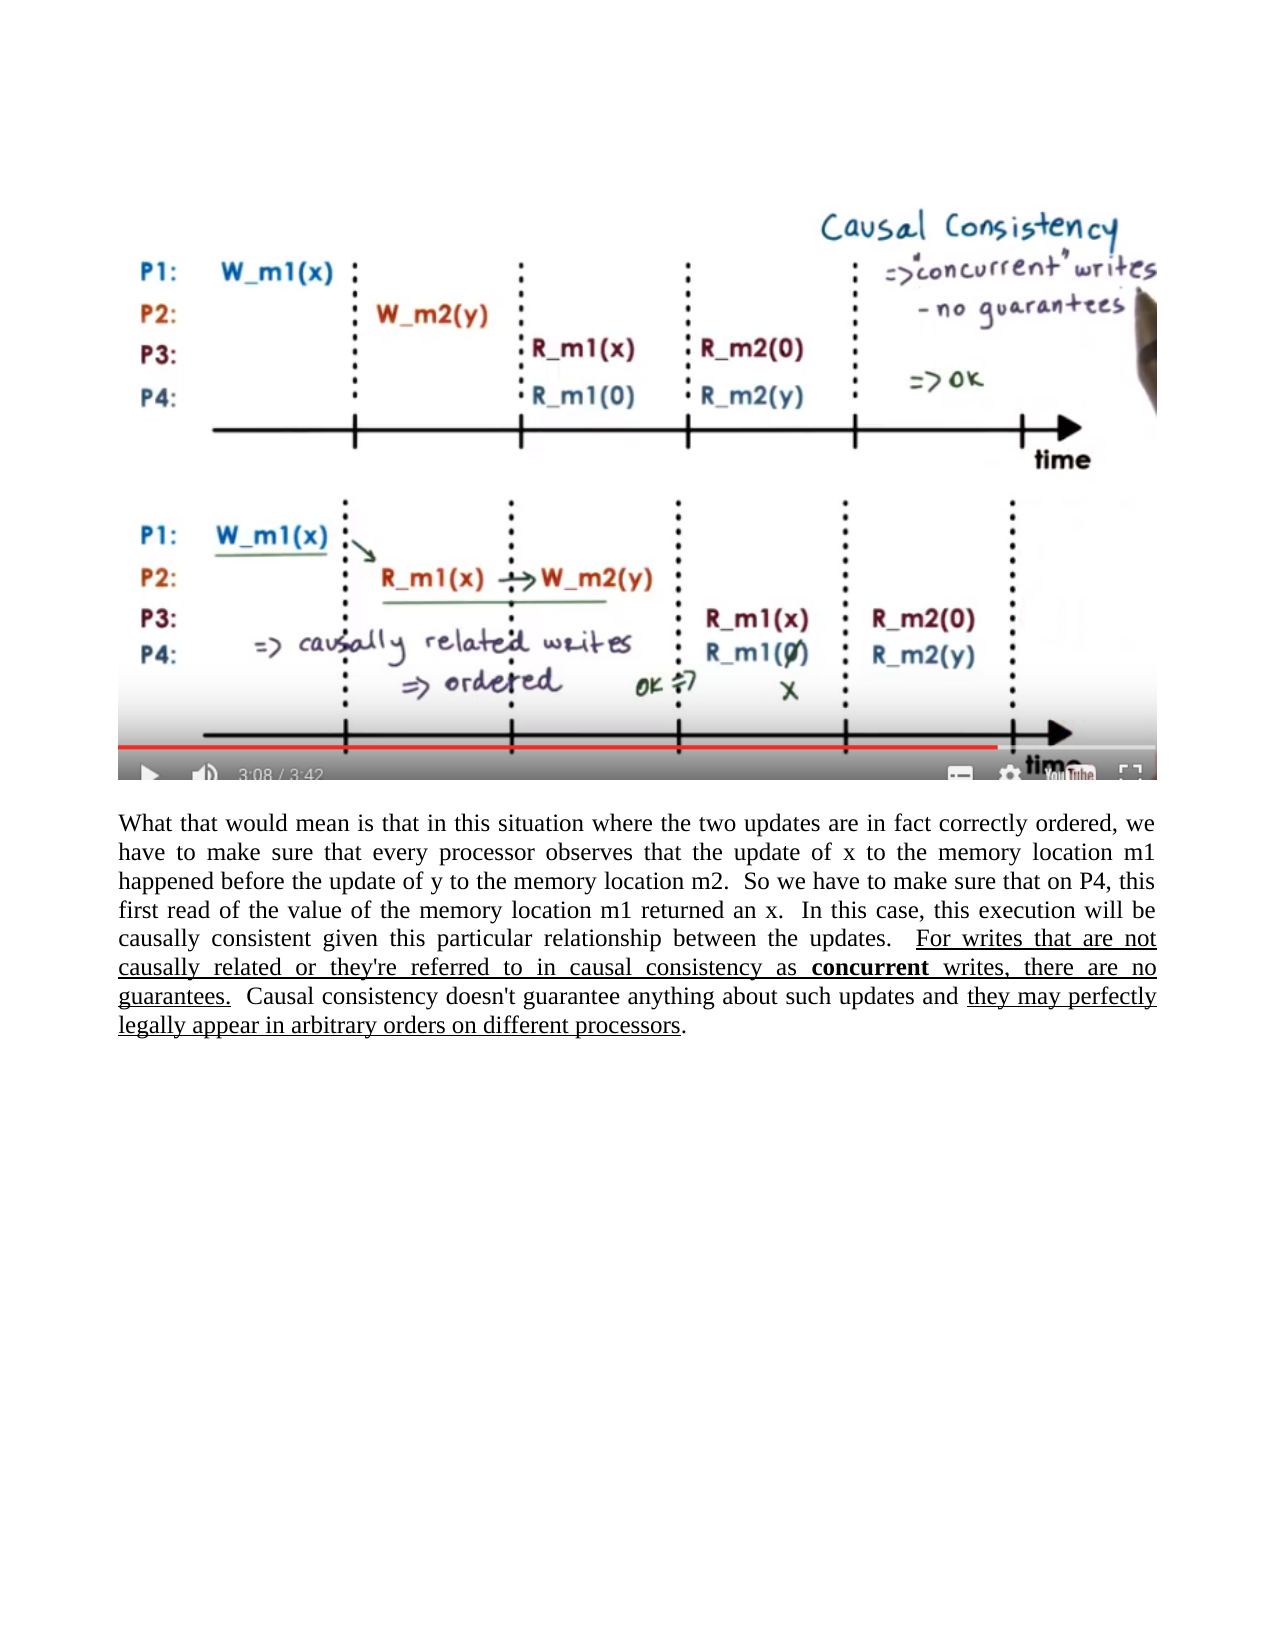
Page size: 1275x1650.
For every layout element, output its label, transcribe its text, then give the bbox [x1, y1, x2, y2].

text What that would mean is that in this situation where the two updates are in fact correctly ordered, we have to make sure that every processor observes that the update of x to the memory location m1 happened before the update of y to the memory location m2. So we have to make sure that on P4, this first read of the value of the memory location m1 returned an x. In this case, this execution will be causally consistent given this particular relationship between the updates. For writes that are not causally related or they're referred to in causal consistency as concurrent writes, there are no [118, 808, 1157, 977]
text guarantees. Causal consistency doesn't guarantee anything about such updates and they may perfectly legally appear in arbitrary orders on different processors. [118, 979, 1157, 1038]
picture [118, 204, 1157, 780]
